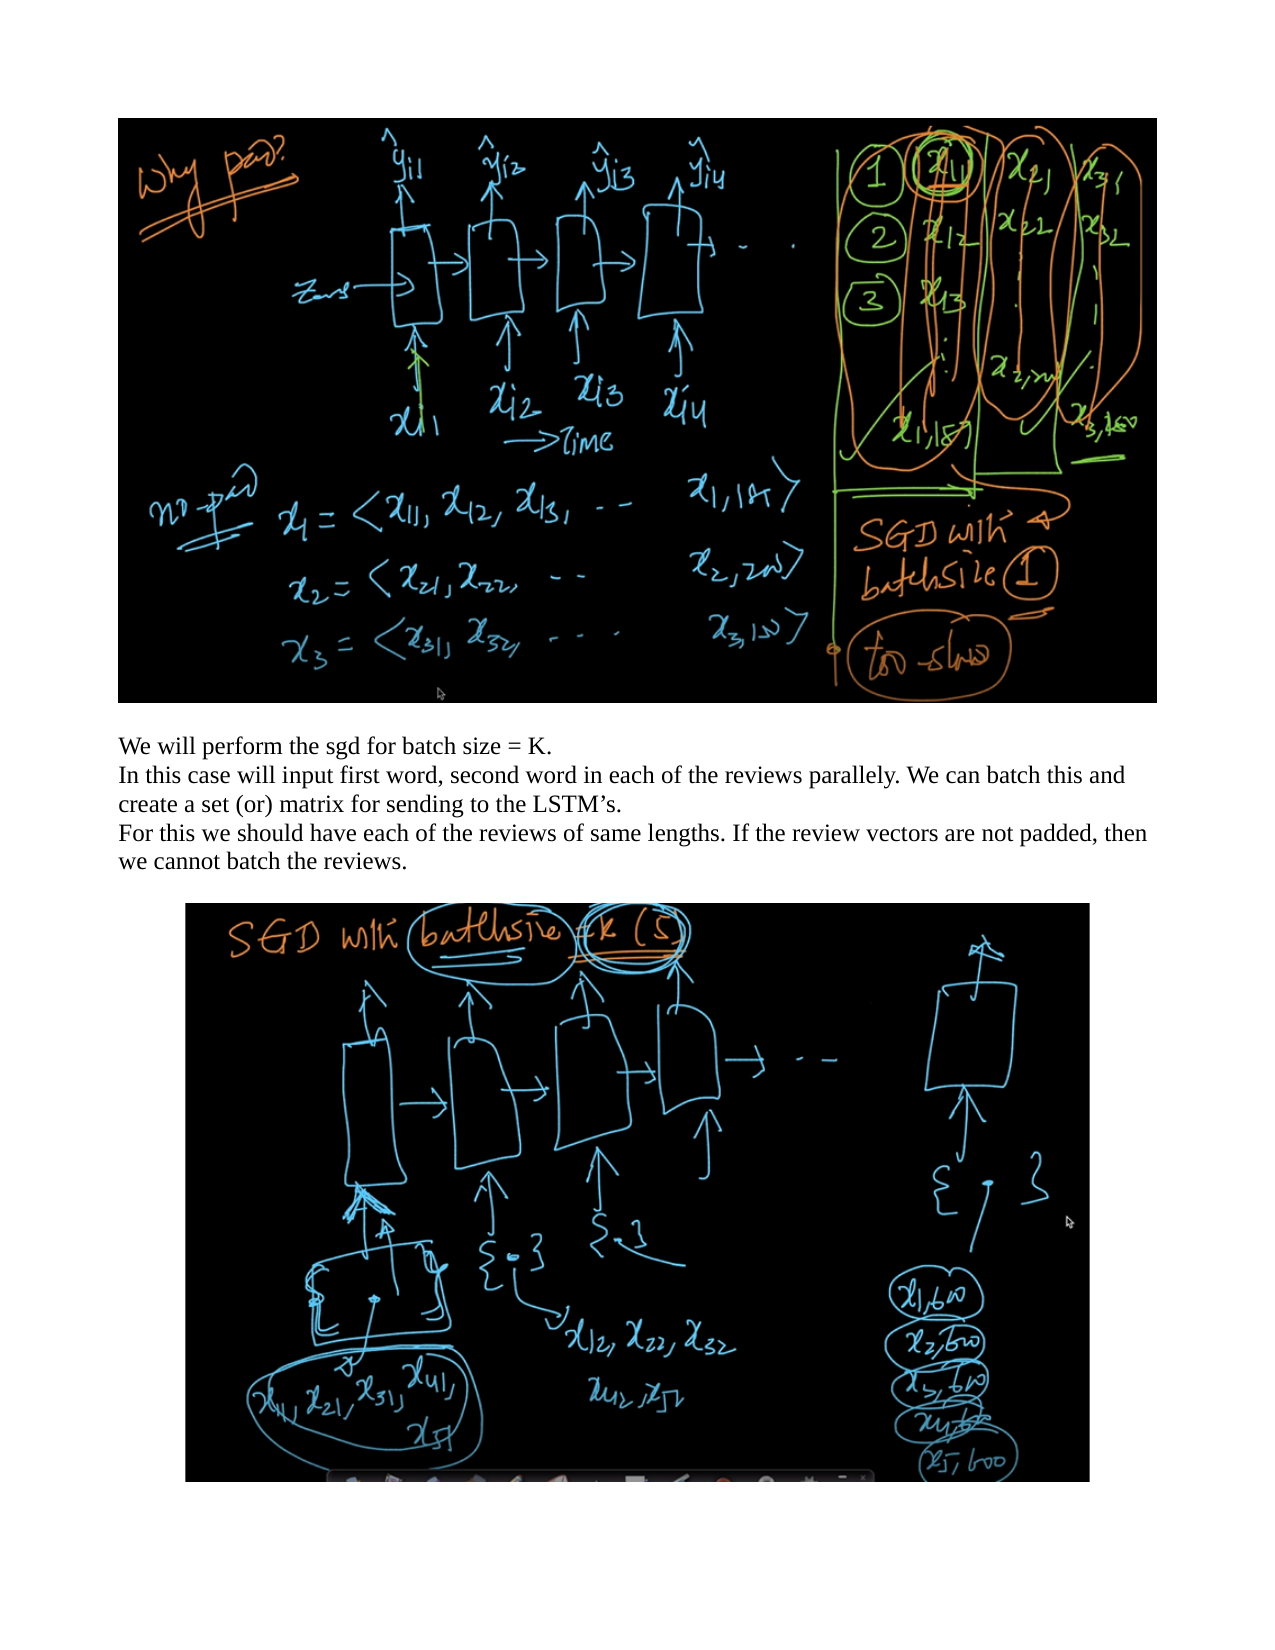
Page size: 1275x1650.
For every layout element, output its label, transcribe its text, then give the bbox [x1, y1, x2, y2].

picture [118, 118, 1157, 703]
picture [185, 903, 1090, 1482]
text For this we should have each of the reviews of same lengths. If the review vectors are not padded, then we cannot batch the reviews. [118, 818, 1157, 875]
text We will perform the sgd for batch size = K. [118, 731, 1157, 760]
text In this case will input first word, second word in each of the reviews parallely. We can batch this and create a set (or) matrix for sending to the LSTM’s. [118, 760, 1157, 818]
